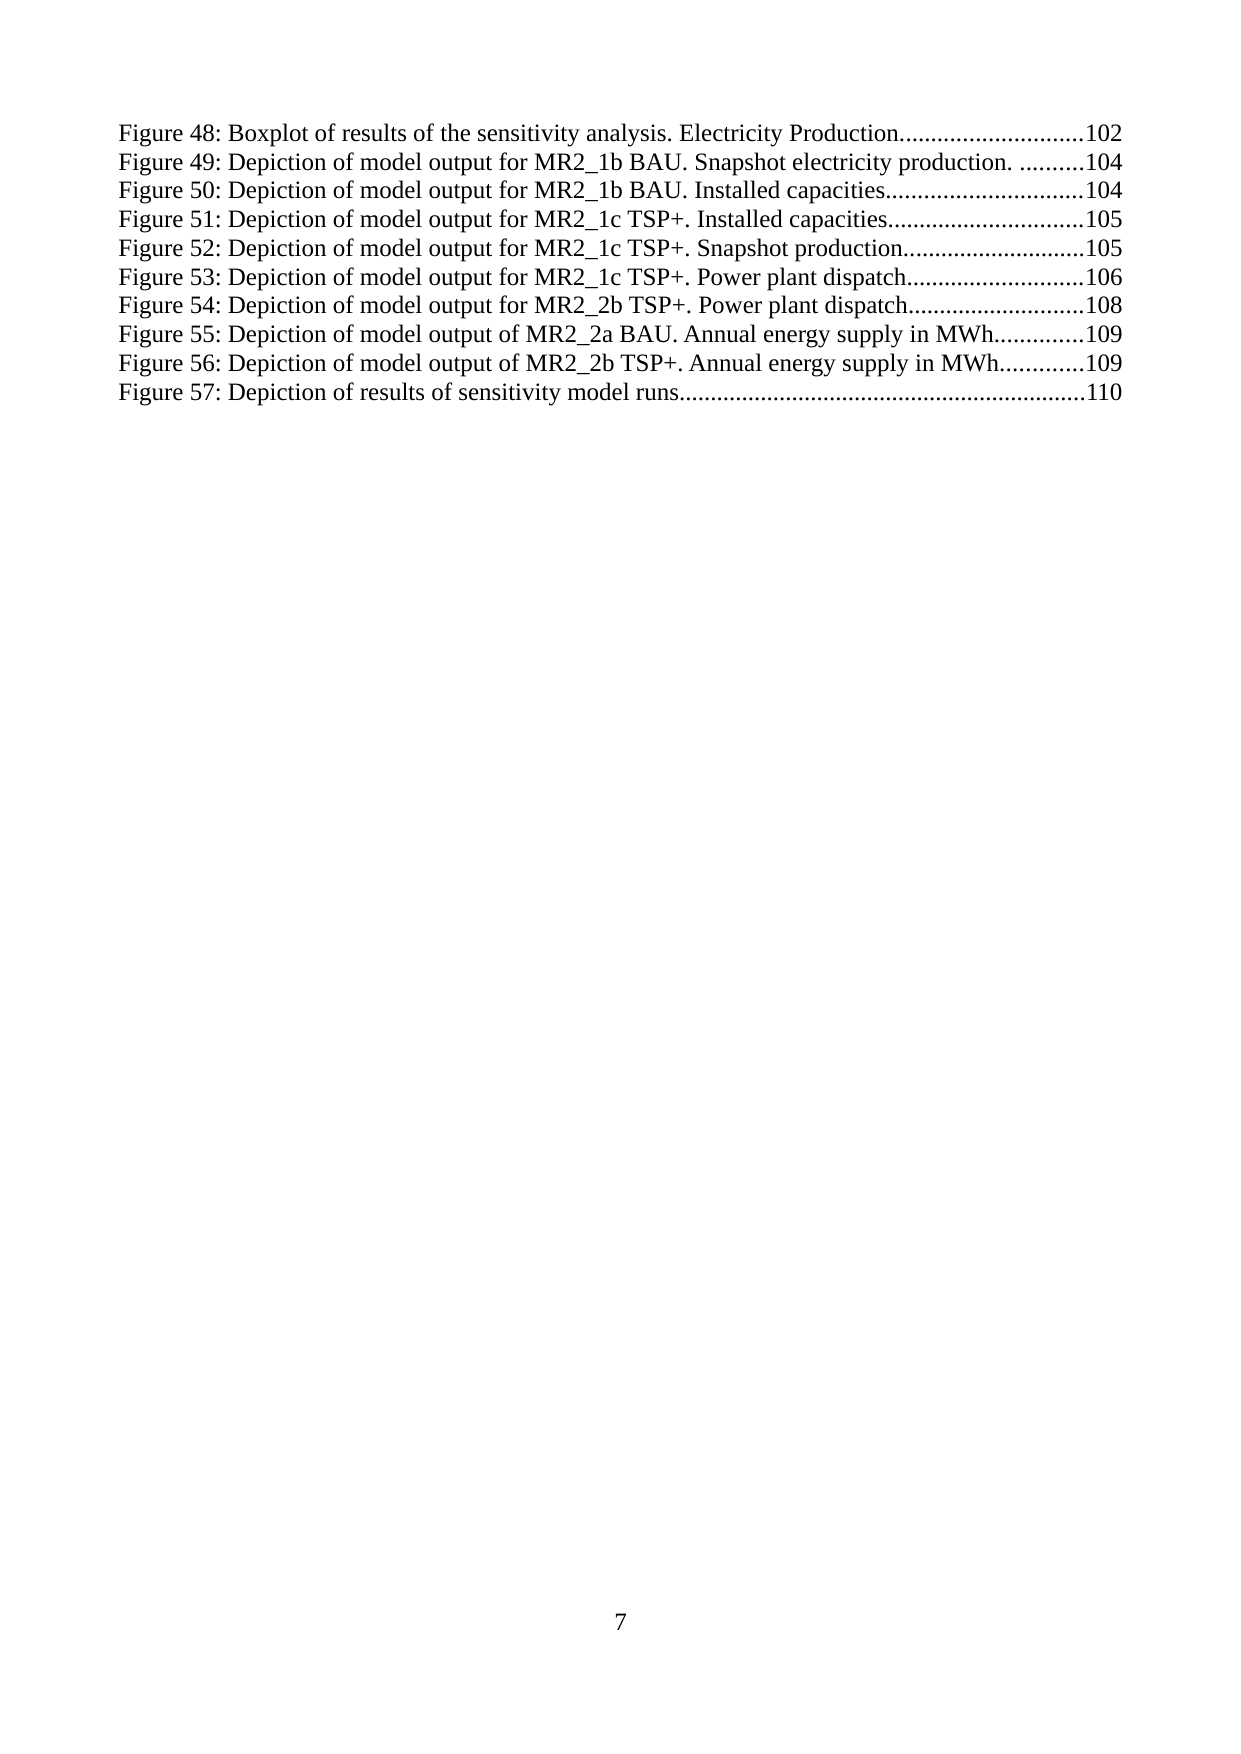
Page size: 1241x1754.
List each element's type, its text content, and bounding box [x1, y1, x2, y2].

text Figure 52: Depiction of model output for MR2_1c TSP+. Snapshot production.. 105 [118, 233, 1122, 262]
text Figure 48: Boxplot of results of the sensitivity analysis. Electricity Production. 102 [118, 118, 1122, 147]
text Figure 49: Depiction of model output for MR2_1b BAU. Snapshot electricity production. 104 [118, 147, 1122, 176]
text Figure 50: Depiction of model output for MR2_1b BAU. Installed capacities 104 [118, 176, 1122, 204]
text Figure 54: Depiction of model output for MR2_2b TSP+. Power plant dispatch 108 [118, 291, 1122, 319]
text Figure 57: Depiction of results of sensitivity model runs. 110 [118, 377, 1122, 406]
text Figure 56: Depiction of model output of MR2_2b TSP+. Annual energy supply in MWh. 109 [118, 348, 1122, 377]
text Figure 55: Depiction of model output of MR2_2a BAU. Annual energy supply in MWh. 109 [118, 319, 1122, 348]
text Figure 51: Depiction of model output for MR2_1c TSP+. Installed capacities. 105 [118, 204, 1122, 233]
text Figure 53: Depiction of model output for MR2_1c TSP+. Power plant dispatch 106 [118, 262, 1122, 291]
